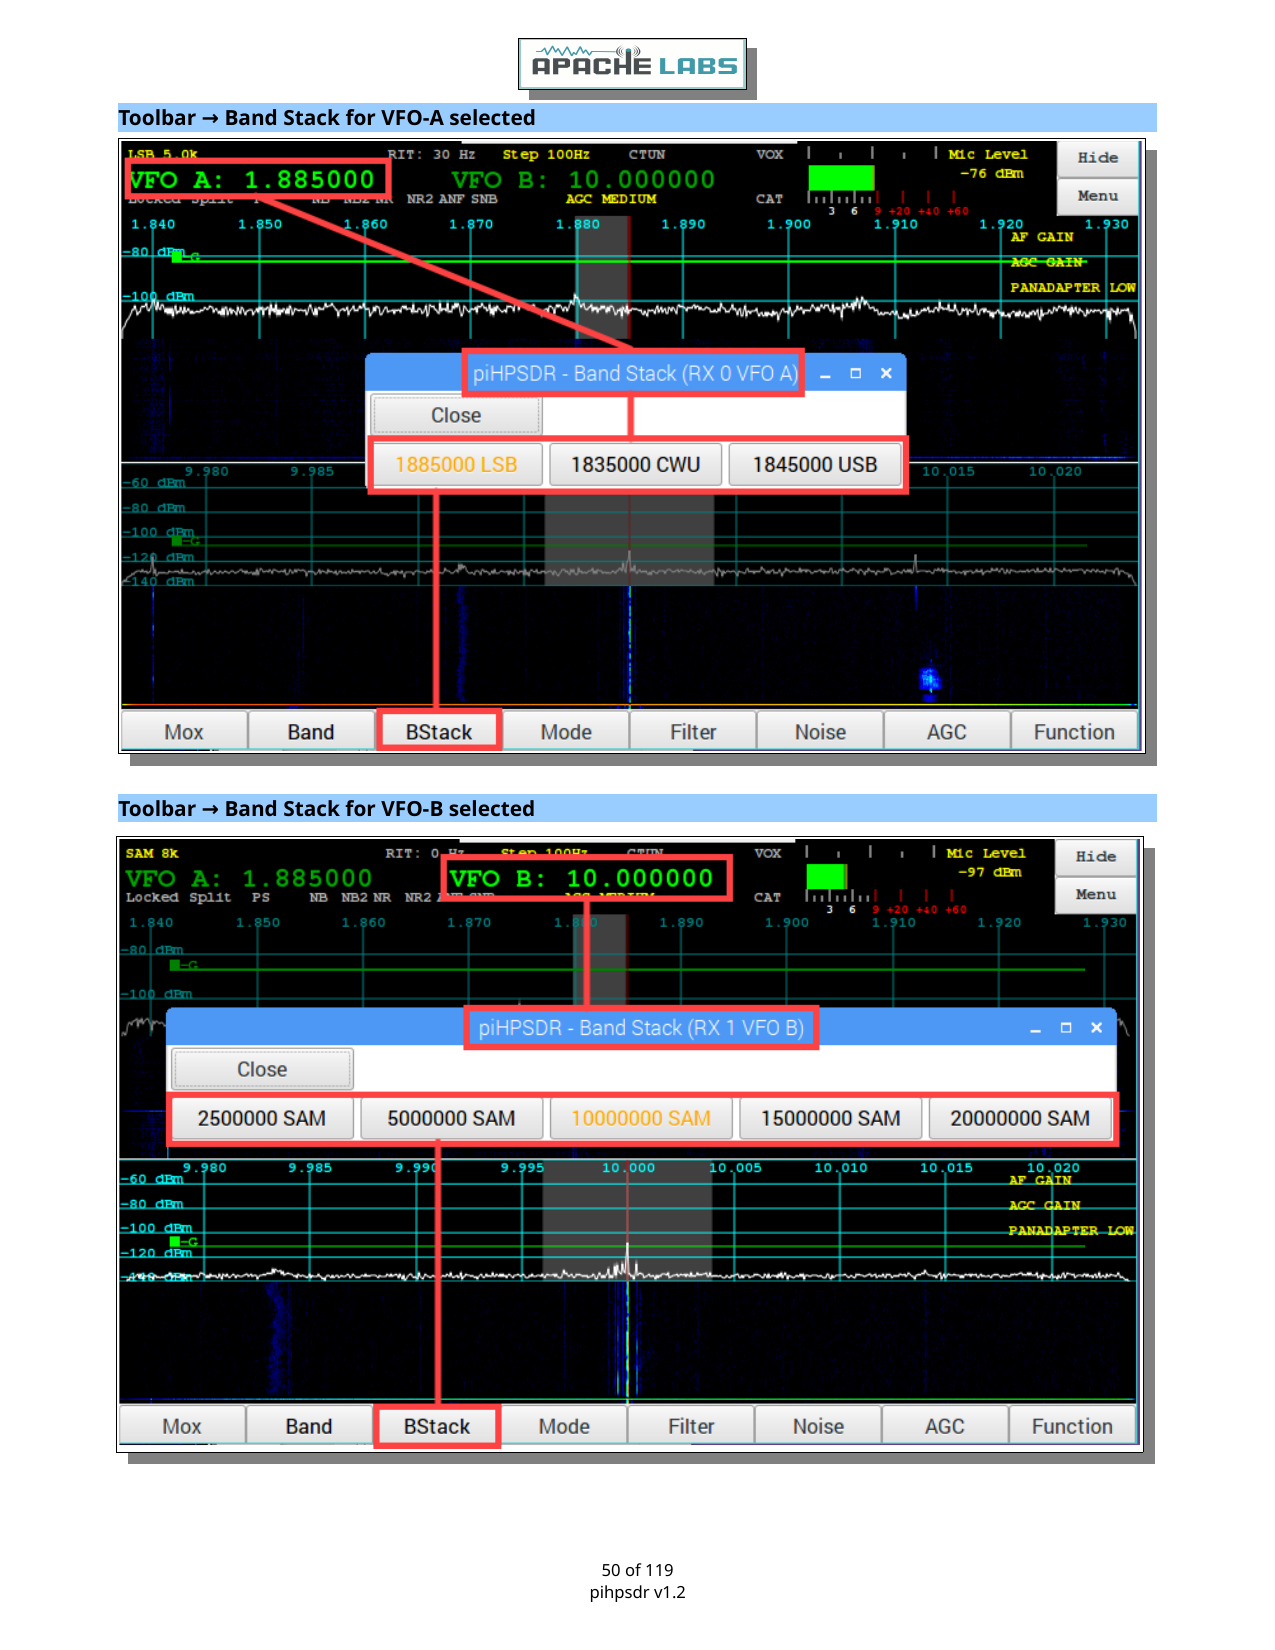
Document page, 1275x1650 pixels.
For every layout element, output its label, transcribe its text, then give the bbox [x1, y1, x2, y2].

picture [521, 40, 744, 87]
picture [119, 839, 1140, 1449]
picture [121, 141, 1142, 751]
subtitle Toolbar → Band Stack for VFO-B selected [118, 794, 1157, 822]
subtitle Toolbar → Band Stack for VFO-A selected [118, 103, 1157, 132]
